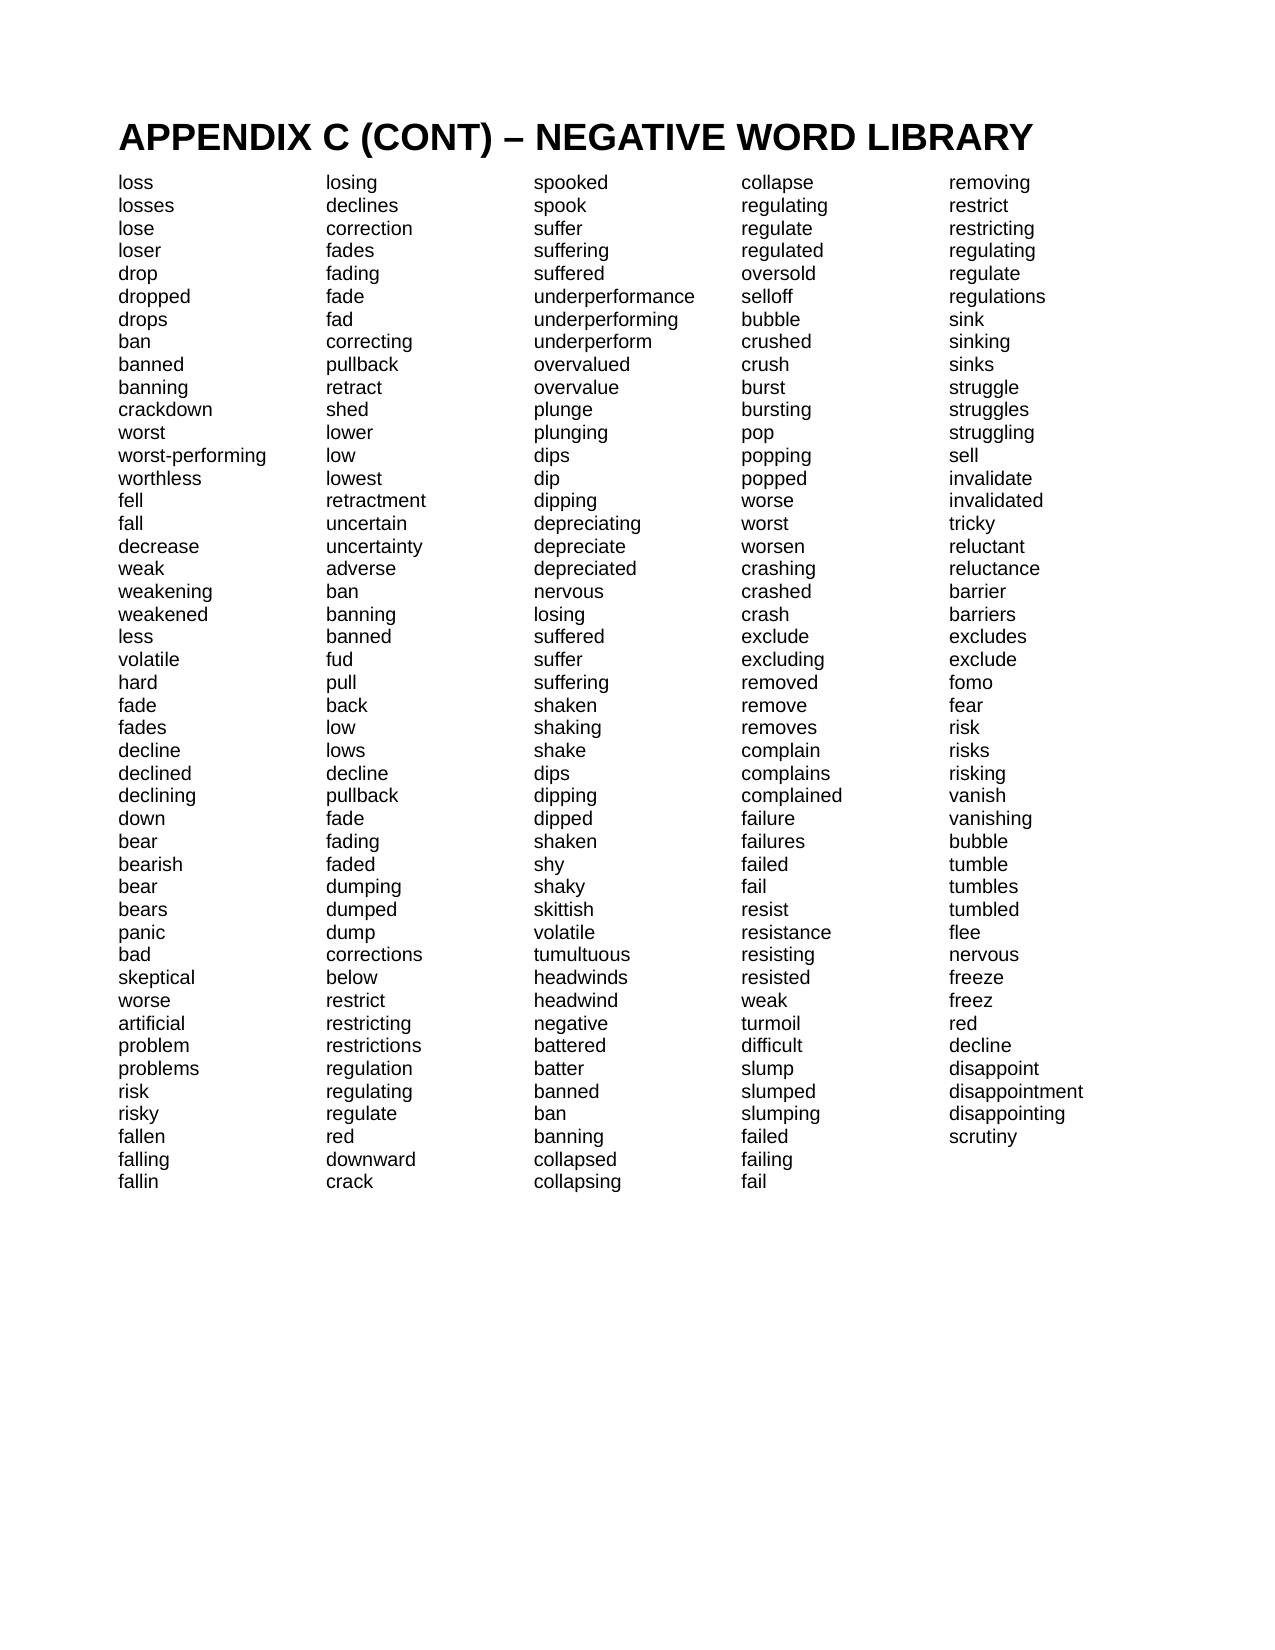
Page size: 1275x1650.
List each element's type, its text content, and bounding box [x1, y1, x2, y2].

text resist [741, 898, 949, 921]
text down [118, 807, 326, 830]
text regulating [741, 194, 949, 217]
text risk [118, 1079, 326, 1102]
text shaken [533, 693, 741, 716]
text correction [326, 217, 533, 239]
text burst [741, 376, 949, 398]
text bear [118, 875, 326, 898]
text tumbled [949, 898, 1157, 921]
text struggles [949, 398, 1157, 421]
text negative [533, 1011, 741, 1034]
text popping [741, 444, 949, 466]
text bubble [949, 830, 1157, 852]
text problems [118, 1057, 326, 1079]
text crash [741, 603, 949, 625]
text scrutiny [949, 1125, 1157, 1148]
text batter [533, 1057, 741, 1079]
text regulations [949, 285, 1157, 307]
text fading [326, 830, 533, 852]
text restrict [949, 194, 1157, 217]
text risky [118, 1102, 326, 1125]
text slumped [741, 1079, 949, 1102]
text volatile [533, 921, 741, 943]
text disappointment [949, 1079, 1157, 1102]
text complain [741, 739, 949, 762]
text restricting [326, 1011, 533, 1034]
text ban [118, 330, 326, 353]
text ban [533, 1102, 741, 1125]
text losses [118, 194, 326, 217]
text failing [741, 1148, 949, 1170]
text ban [326, 580, 533, 603]
text struggle [949, 376, 1157, 398]
text losing [533, 603, 741, 625]
text lower [326, 421, 533, 444]
text worst [118, 421, 326, 444]
text banning [533, 1125, 741, 1148]
text flee [949, 921, 1157, 943]
text banned [118, 353, 326, 376]
text loser [118, 239, 326, 262]
text reluctant [949, 534, 1157, 557]
text faded [326, 852, 533, 875]
text dips [533, 444, 741, 466]
text skeptical [118, 966, 326, 989]
text nervous [533, 580, 741, 603]
text shaking [533, 716, 741, 739]
text sink [949, 307, 1157, 330]
text risk [949, 716, 1157, 739]
text tumbles [949, 875, 1157, 898]
text low [326, 716, 533, 739]
text removing [949, 171, 1157, 194]
text dip [533, 466, 741, 489]
text underperform [533, 330, 741, 353]
text pull [326, 671, 533, 693]
text invalidated [949, 489, 1157, 512]
text worse [741, 489, 949, 512]
text suffered [533, 262, 741, 285]
text dipping [533, 784, 741, 807]
text artificial [118, 1011, 326, 1034]
text dips [533, 762, 741, 784]
text fade [326, 807, 533, 830]
text shy [533, 852, 741, 875]
text sinks [949, 353, 1157, 376]
text regulate [326, 1102, 533, 1125]
text restricting [949, 217, 1157, 239]
text headwind [533, 989, 741, 1011]
text lows [326, 739, 533, 762]
text banned [326, 625, 533, 648]
text plunge [533, 398, 741, 421]
text vanishing [949, 807, 1157, 830]
text worse [118, 989, 326, 1011]
text dumped [326, 898, 533, 921]
text fomo [949, 671, 1157, 693]
text red [949, 1011, 1157, 1034]
text restrictions [326, 1034, 533, 1057]
text banned [533, 1079, 741, 1102]
text bubble [741, 307, 949, 330]
text reluctance [949, 557, 1157, 580]
text panic [118, 921, 326, 943]
text drops [118, 307, 326, 330]
text popped [741, 466, 949, 489]
text resistance [741, 921, 949, 943]
text retractment [326, 489, 533, 512]
text suffering [533, 239, 741, 262]
text regulate [741, 217, 949, 239]
text fade [118, 693, 326, 716]
text fades [118, 716, 326, 739]
text underperforming [533, 307, 741, 330]
text shake [533, 739, 741, 762]
text collapse [741, 171, 949, 194]
text sinking [949, 330, 1157, 353]
text shed [326, 398, 533, 421]
text difficult [741, 1034, 949, 1057]
text overvalued [533, 353, 741, 376]
text declining [118, 784, 326, 807]
text regulating [326, 1079, 533, 1102]
text spooked [533, 171, 741, 194]
text depreciating [533, 512, 741, 534]
text worst [741, 512, 949, 534]
text excluding [741, 648, 949, 671]
text dropped [118, 285, 326, 307]
text plunging [533, 421, 741, 444]
text falling [118, 1148, 326, 1170]
text turmoil [741, 1011, 949, 1034]
text exclude [741, 625, 949, 648]
text collapsed [533, 1148, 741, 1170]
text oversold [741, 262, 949, 285]
text failed [741, 852, 949, 875]
text dump [326, 921, 533, 943]
text banning [118, 376, 326, 398]
text suffering [533, 671, 741, 693]
text crashed [741, 580, 949, 603]
text weakening [118, 580, 326, 603]
text fall [118, 512, 326, 534]
text low [326, 444, 533, 466]
text banning [326, 603, 533, 625]
text crashing [741, 557, 949, 580]
text slumping [741, 1102, 949, 1125]
text fades [326, 239, 533, 262]
text headwinds [533, 966, 741, 989]
text complained [741, 784, 949, 807]
text uncertain [326, 512, 533, 534]
text worsen [741, 534, 949, 557]
text less [118, 625, 326, 648]
text shaken [533, 830, 741, 852]
text disappoint [949, 1057, 1157, 1079]
text overvalue [533, 376, 741, 398]
text depreciated [533, 557, 741, 580]
text pullback [326, 784, 533, 807]
text crush [741, 353, 949, 376]
subtitle APPENDIX C (CONT) – NEGATIVE WORD LIBRARY [118, 115, 1157, 159]
text nervous [949, 943, 1157, 966]
text dipped [533, 807, 741, 830]
text disappointing [949, 1102, 1157, 1125]
text risks [949, 739, 1157, 762]
text back [326, 693, 533, 716]
text red [326, 1125, 533, 1148]
text corrections [326, 943, 533, 966]
text fallen [118, 1125, 326, 1148]
text suffer [533, 217, 741, 239]
text dipping [533, 489, 741, 512]
text failed [741, 1125, 949, 1148]
text sell [949, 444, 1157, 466]
text risking [949, 762, 1157, 784]
text fell [118, 489, 326, 512]
text bears [118, 898, 326, 921]
text hard [118, 671, 326, 693]
text collapsing [533, 1170, 741, 1193]
text downward [326, 1148, 533, 1170]
text barrier [949, 580, 1157, 603]
text fad [326, 307, 533, 330]
text pullback [326, 353, 533, 376]
text restrict [326, 989, 533, 1011]
text decrease [118, 534, 326, 557]
text uncertainty [326, 534, 533, 557]
text failure [741, 807, 949, 830]
text volatile [118, 648, 326, 671]
text suffer [533, 648, 741, 671]
text decline [949, 1034, 1157, 1057]
text fud [326, 648, 533, 671]
text resisting [741, 943, 949, 966]
text weak [741, 989, 949, 1011]
text fallin [118, 1170, 326, 1193]
text worst-performing [118, 444, 326, 466]
text suffered [533, 625, 741, 648]
text bursting [741, 398, 949, 421]
text resisted [741, 966, 949, 989]
text tricky [949, 512, 1157, 534]
text tumultuous [533, 943, 741, 966]
text problem [118, 1034, 326, 1057]
text below [326, 966, 533, 989]
text fading [326, 262, 533, 285]
text loss [118, 171, 326, 194]
text depreciate [533, 534, 741, 557]
text fear [949, 693, 1157, 716]
text fail [741, 875, 949, 898]
text dumping [326, 875, 533, 898]
text failures [741, 830, 949, 852]
text exclude [949, 648, 1157, 671]
text bear [118, 830, 326, 852]
text weak [118, 557, 326, 580]
text tumble [949, 852, 1157, 875]
text lowest [326, 466, 533, 489]
text underperformance [533, 285, 741, 307]
text declines [326, 194, 533, 217]
text lose [118, 217, 326, 239]
text removed [741, 671, 949, 693]
text declined [118, 762, 326, 784]
text selloff [741, 285, 949, 307]
text crack [326, 1170, 533, 1193]
text bearish [118, 852, 326, 875]
text excludes [949, 625, 1157, 648]
text regulated [741, 239, 949, 262]
text losing [326, 171, 533, 194]
text slump [741, 1057, 949, 1079]
text worthless [118, 466, 326, 489]
text removes [741, 716, 949, 739]
text skittish [533, 898, 741, 921]
text remove [741, 693, 949, 716]
text barriers [949, 603, 1157, 625]
text freez [949, 989, 1157, 1011]
text pop [741, 421, 949, 444]
text regulating [949, 239, 1157, 262]
text battered [533, 1034, 741, 1057]
text drop [118, 262, 326, 285]
text correcting [326, 330, 533, 353]
text crushed [741, 330, 949, 353]
text retract [326, 376, 533, 398]
text invalidate [949, 466, 1157, 489]
text adverse [326, 557, 533, 580]
text weakened [118, 603, 326, 625]
text shaky [533, 875, 741, 898]
text fail [741, 1170, 949, 1193]
text bad [118, 943, 326, 966]
text spook [533, 194, 741, 217]
text complains [741, 762, 949, 784]
text crackdown [118, 398, 326, 421]
text fade [326, 285, 533, 307]
text vanish [949, 784, 1157, 807]
text struggling [949, 421, 1157, 444]
text regulate [949, 262, 1157, 285]
text decline [118, 739, 326, 762]
text regulation [326, 1057, 533, 1079]
text decline [326, 762, 533, 784]
text freeze [949, 966, 1157, 989]
